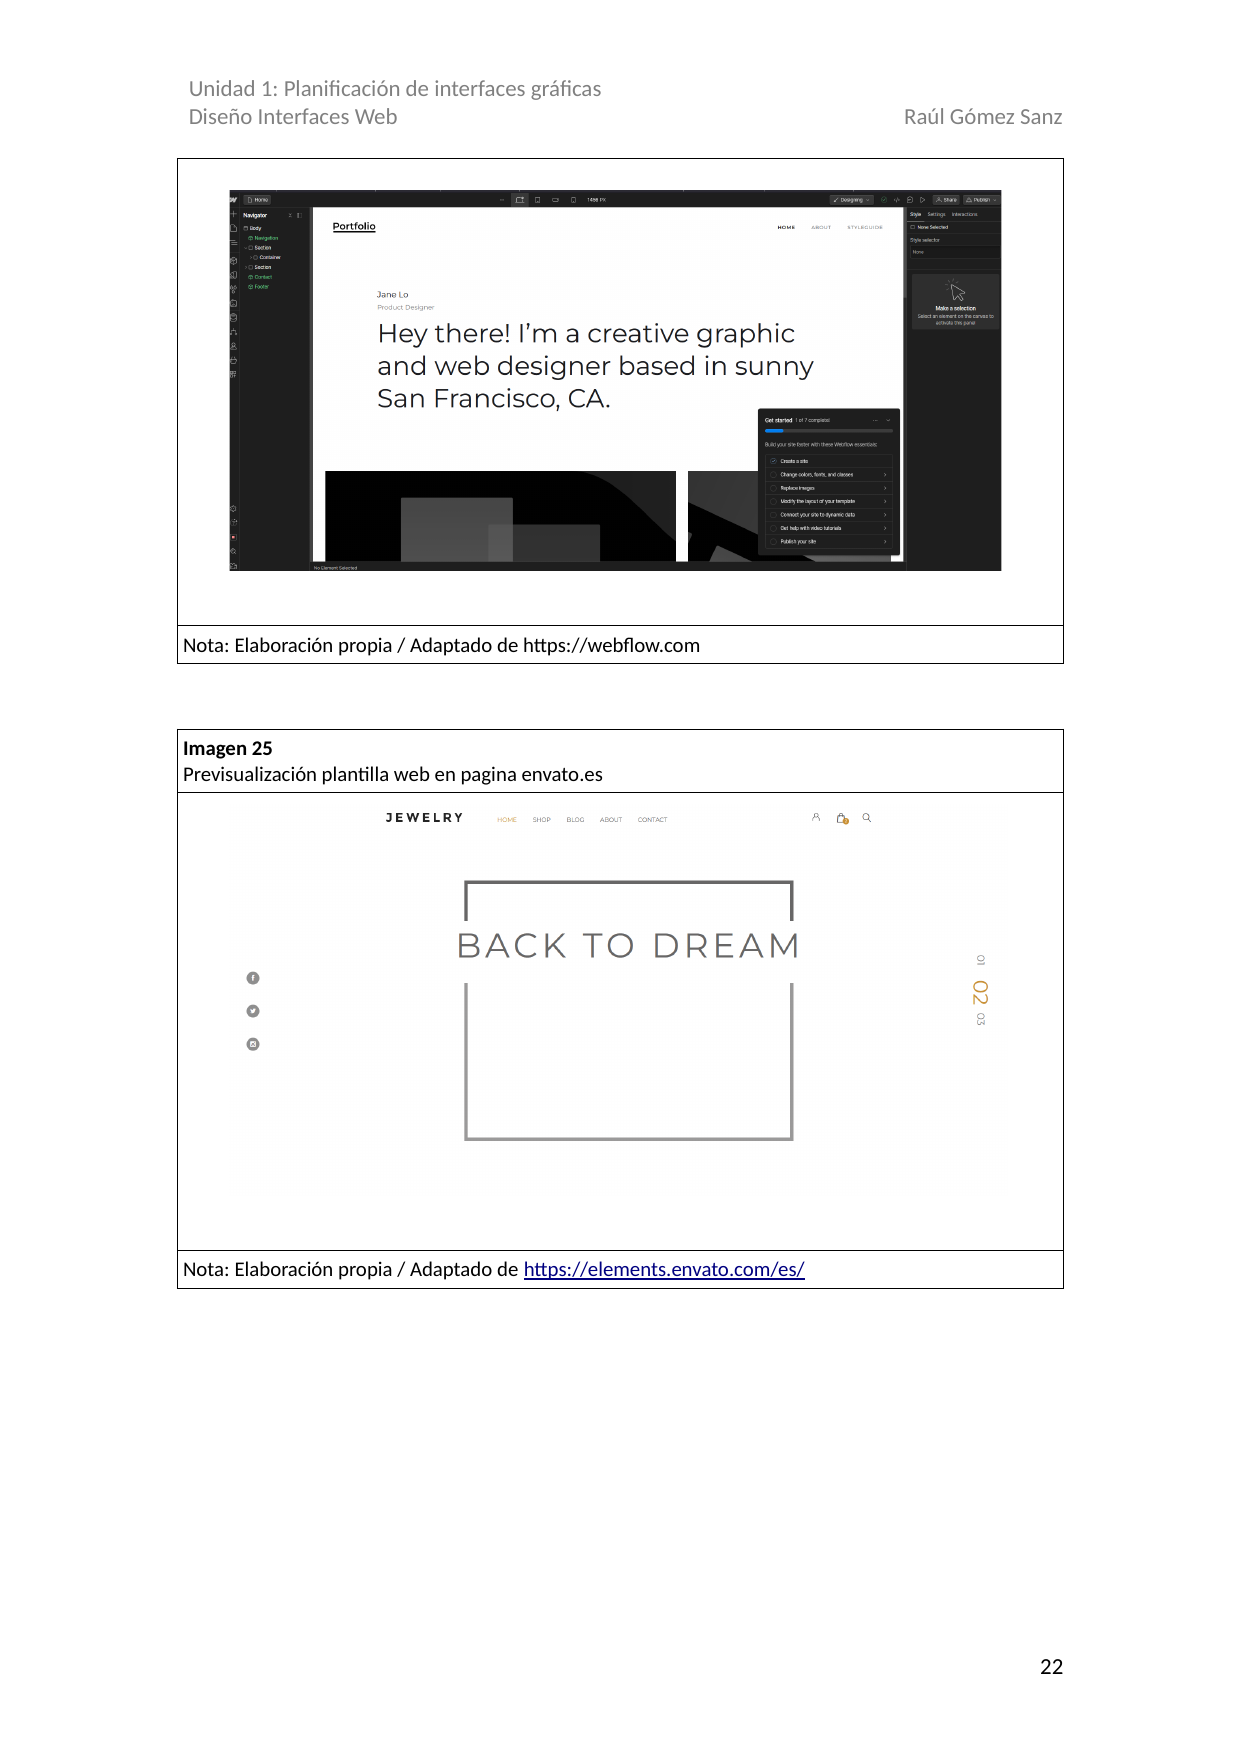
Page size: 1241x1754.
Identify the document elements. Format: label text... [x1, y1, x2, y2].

table_cell Nota: Elaboración propia / Adaptado de https://elements.envato.com/es/ [178, 1251, 1063, 1288]
table_header Imagen 25 Previsualización plantilla web en pagina envato.es [178, 730, 1063, 792]
table_cell Nota: Elaboración propia / Adaptado de https://webflow.com [178, 626, 1063, 663]
picture [228, 804, 1008, 1196]
table_cell [178, 159, 1063, 625]
picture [229, 190, 1002, 571]
table_cell [178, 793, 1063, 1250]
